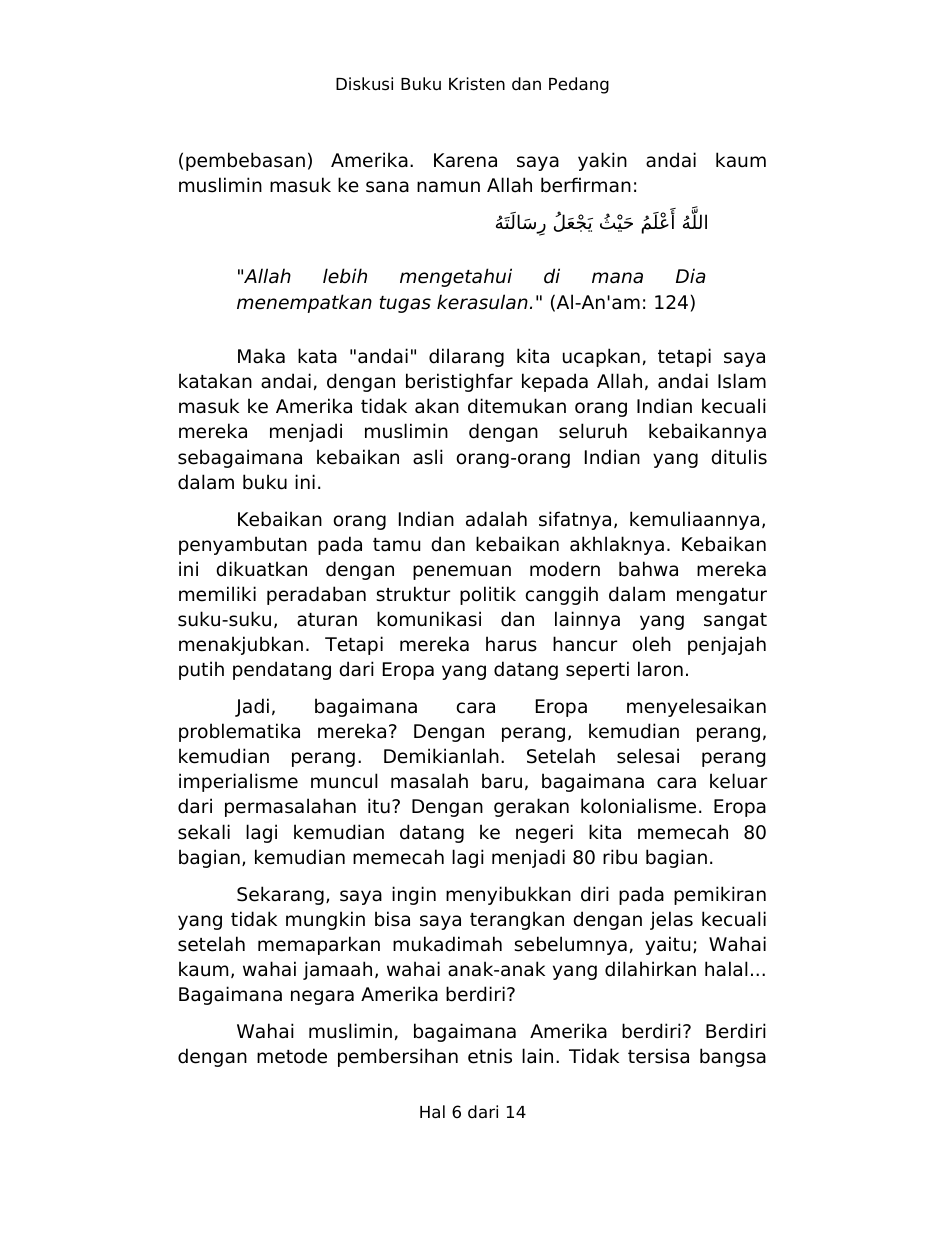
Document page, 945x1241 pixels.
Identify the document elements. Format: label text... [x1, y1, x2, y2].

text (pembebasan) Amerika. Karena saya yakin andai kaum muslimin masuk ke sana namun Allah berfirman: [177, 150, 768, 197]
text Jadi, bagaimana cara Eropa menyelesaikan problematika mereka? Dengan perang, kemudian perang, kemudian perang. Demikianlah. Setelah selesai perang imperialisme muncul masalah baru, bagaimana cara keluar dari permasalahan itu? Dengan gerakan kolonialisme. Eropa sekali lagi kemudian datang ke negeri kita memecah 80 bagian, kemudian memecah lagi menjadi 80 ribu bagian. [177, 696, 768, 869]
text اللَّهُ أَعْلَمُ حَيْثُ يَجْعَلُ رِسَالَتَهُ [236, 212, 709, 234]
text Sekarang, saya ingin menyibukkan diri pada pemikiran yang tidak mungkin bisa saya terangkan dengan jelas kecuali setelah memaparkan mukadimah sebelumnya, yaitu; Wahai kaum, wahai jamaah, wahai anak-anak yang dilahirkan halal... Bagaimana negara Amerika berdiri? [177, 884, 768, 1006]
text Maka kata "andai" dilarang kita ucapkan, tetapi saya katakan andai, dengan beristighfar kepada Allah, andai Islam masuk ke Amerika tidak akan ditemukan orang Indian kecuali mereka menjadi muslimin dengan seluruh kebaikannya sebagaimana kebaikan asli orang-orang Indian yang ditulis dalam buku ini. [177, 346, 768, 494]
text "Allah lebih mengetahui di mana Dia menempatkan tugas kerasulan." (Al-An'am: 124) [236, 267, 709, 313]
text Kebaikan orang Indian adalah sifatnya, kemuliaannya, penyambutan pada tamu dan kebaikan akhlaknya. Kebaikan ini dikuatkan dengan penemuan modern bahwa mereka memiliki peradaban struktur politik canggih dalam mengatur suku-suku, aturan komunikasi dan lainnya yang sangat menakjubkan. Tetapi mereka harus hancur oleh penjajah putih pendatang dari Eropa yang datang seperti laron. [177, 509, 768, 681]
text Wahai muslimin, bagaimana Amerika berdiri? Berdiri dengan metode pembersihan etnis lain. Tidak tersisa bangsa [177, 1021, 768, 1068]
